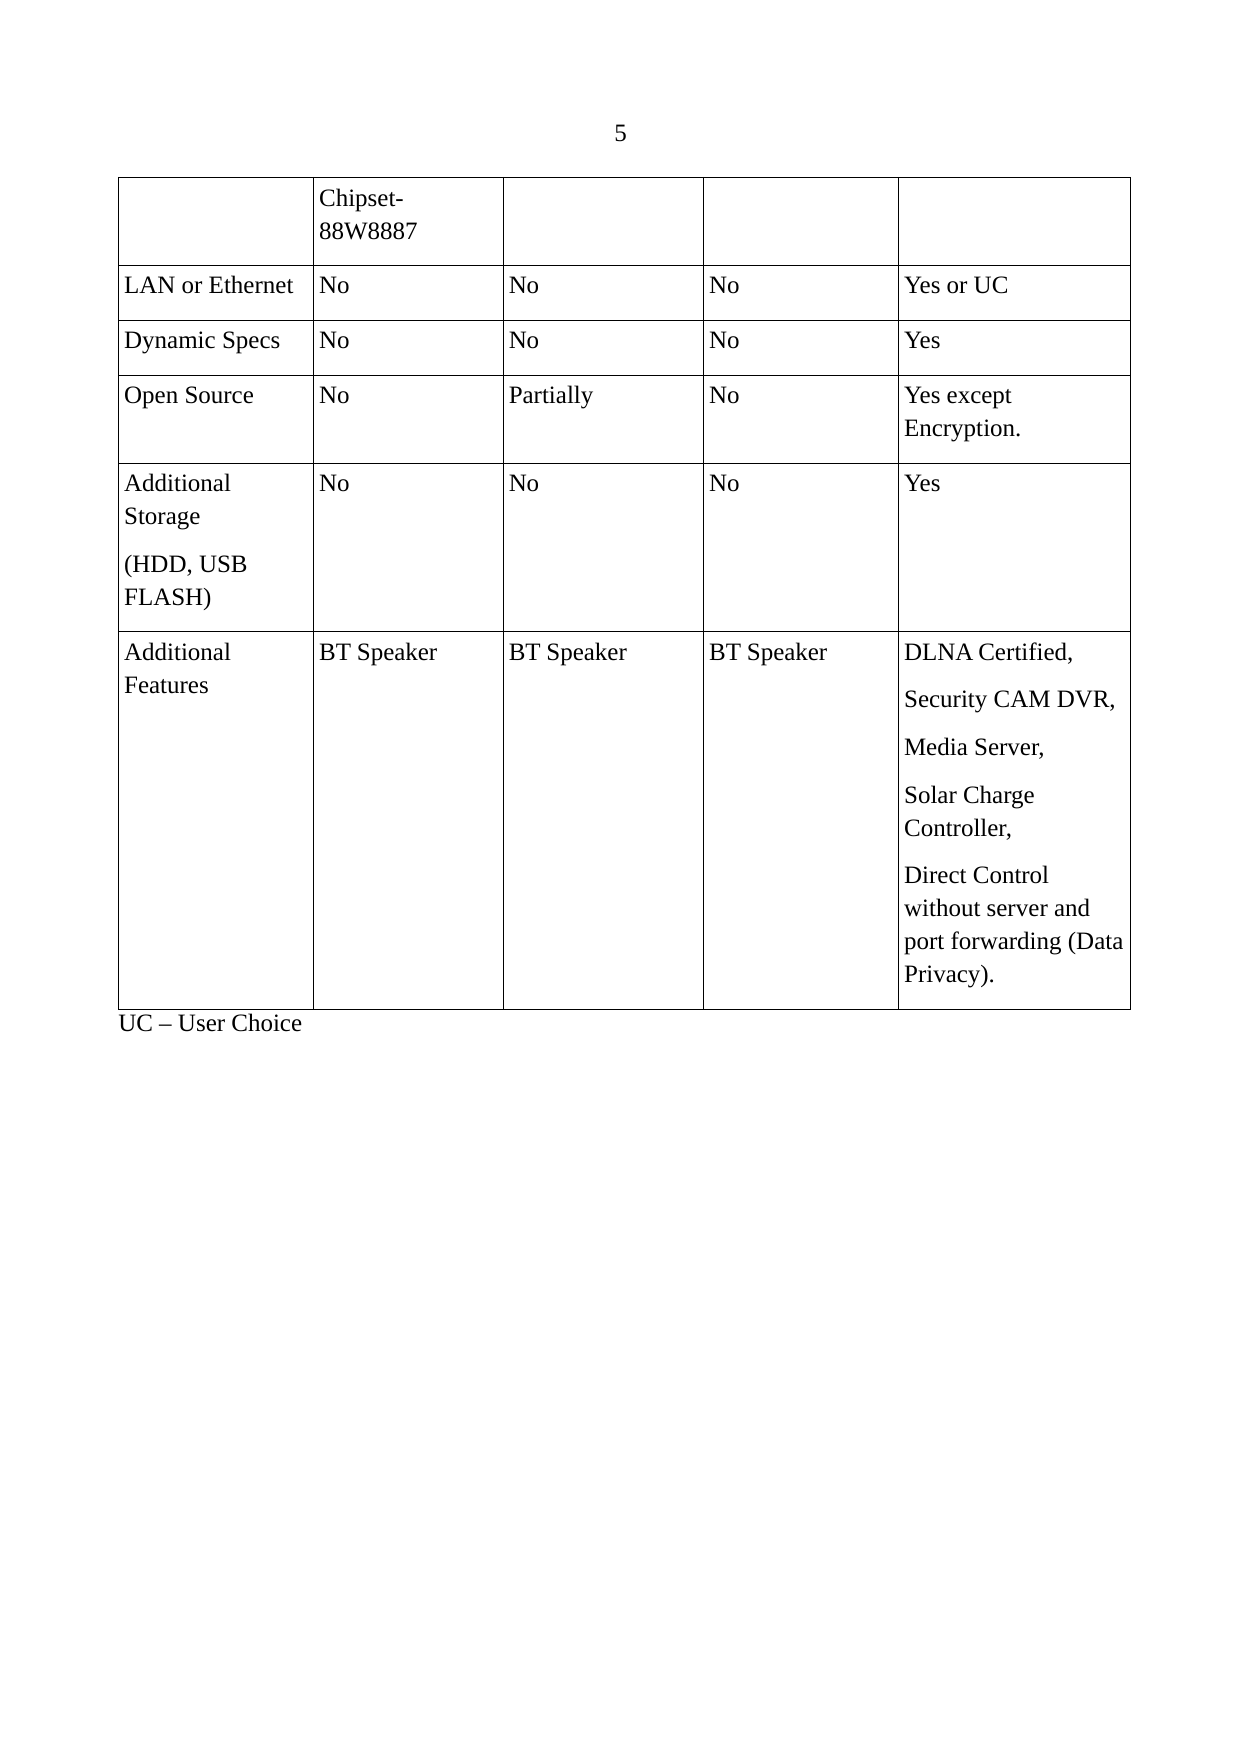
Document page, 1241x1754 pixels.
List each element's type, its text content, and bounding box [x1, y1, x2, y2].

table_cell Chipset- 88W8887 [314, 178, 503, 265]
table_cell Additional Features [119, 632, 313, 1008]
table_cell BT Speaker [704, 632, 898, 1008]
table_cell No [314, 321, 503, 374]
table_cell No [704, 464, 898, 631]
table_cell [899, 178, 1130, 265]
text UC – User Choice [118, 1010, 1122, 1037]
table_cell [504, 178, 703, 265]
table_cell Partially [504, 376, 703, 462]
table_cell LAN or Ethernet [119, 266, 313, 320]
table_cell Yes or UC [899, 266, 1130, 320]
table_cell BT Speaker [504, 632, 703, 1008]
table_cell Yes except Encryption. [899, 376, 1130, 462]
table_cell BT Speaker [314, 632, 503, 1008]
table_cell No [704, 376, 898, 462]
table_cell No [504, 464, 703, 631]
table_cell No [314, 266, 503, 320]
table_cell Dynamic Specs [119, 321, 313, 374]
table_cell No [314, 376, 503, 462]
table_cell Yes [899, 321, 1130, 374]
table_cell No [504, 321, 703, 374]
table_cell Open Source [119, 376, 313, 462]
table_cell No [704, 266, 898, 320]
table_cell No [314, 464, 503, 631]
table_cell Additional Storage (HDD, USB FLASH) [119, 464, 313, 631]
table_cell [704, 178, 898, 265]
table_cell No [704, 321, 898, 374]
table_cell Yes [899, 464, 1130, 631]
table_cell DLNA Certified, Security CAM DVR, Media Server, Solar Charge Controller, Direct Control without server and port forwarding (Data Privacy). [899, 632, 1130, 1008]
table_cell [119, 178, 313, 265]
table_cell No [504, 266, 703, 320]
